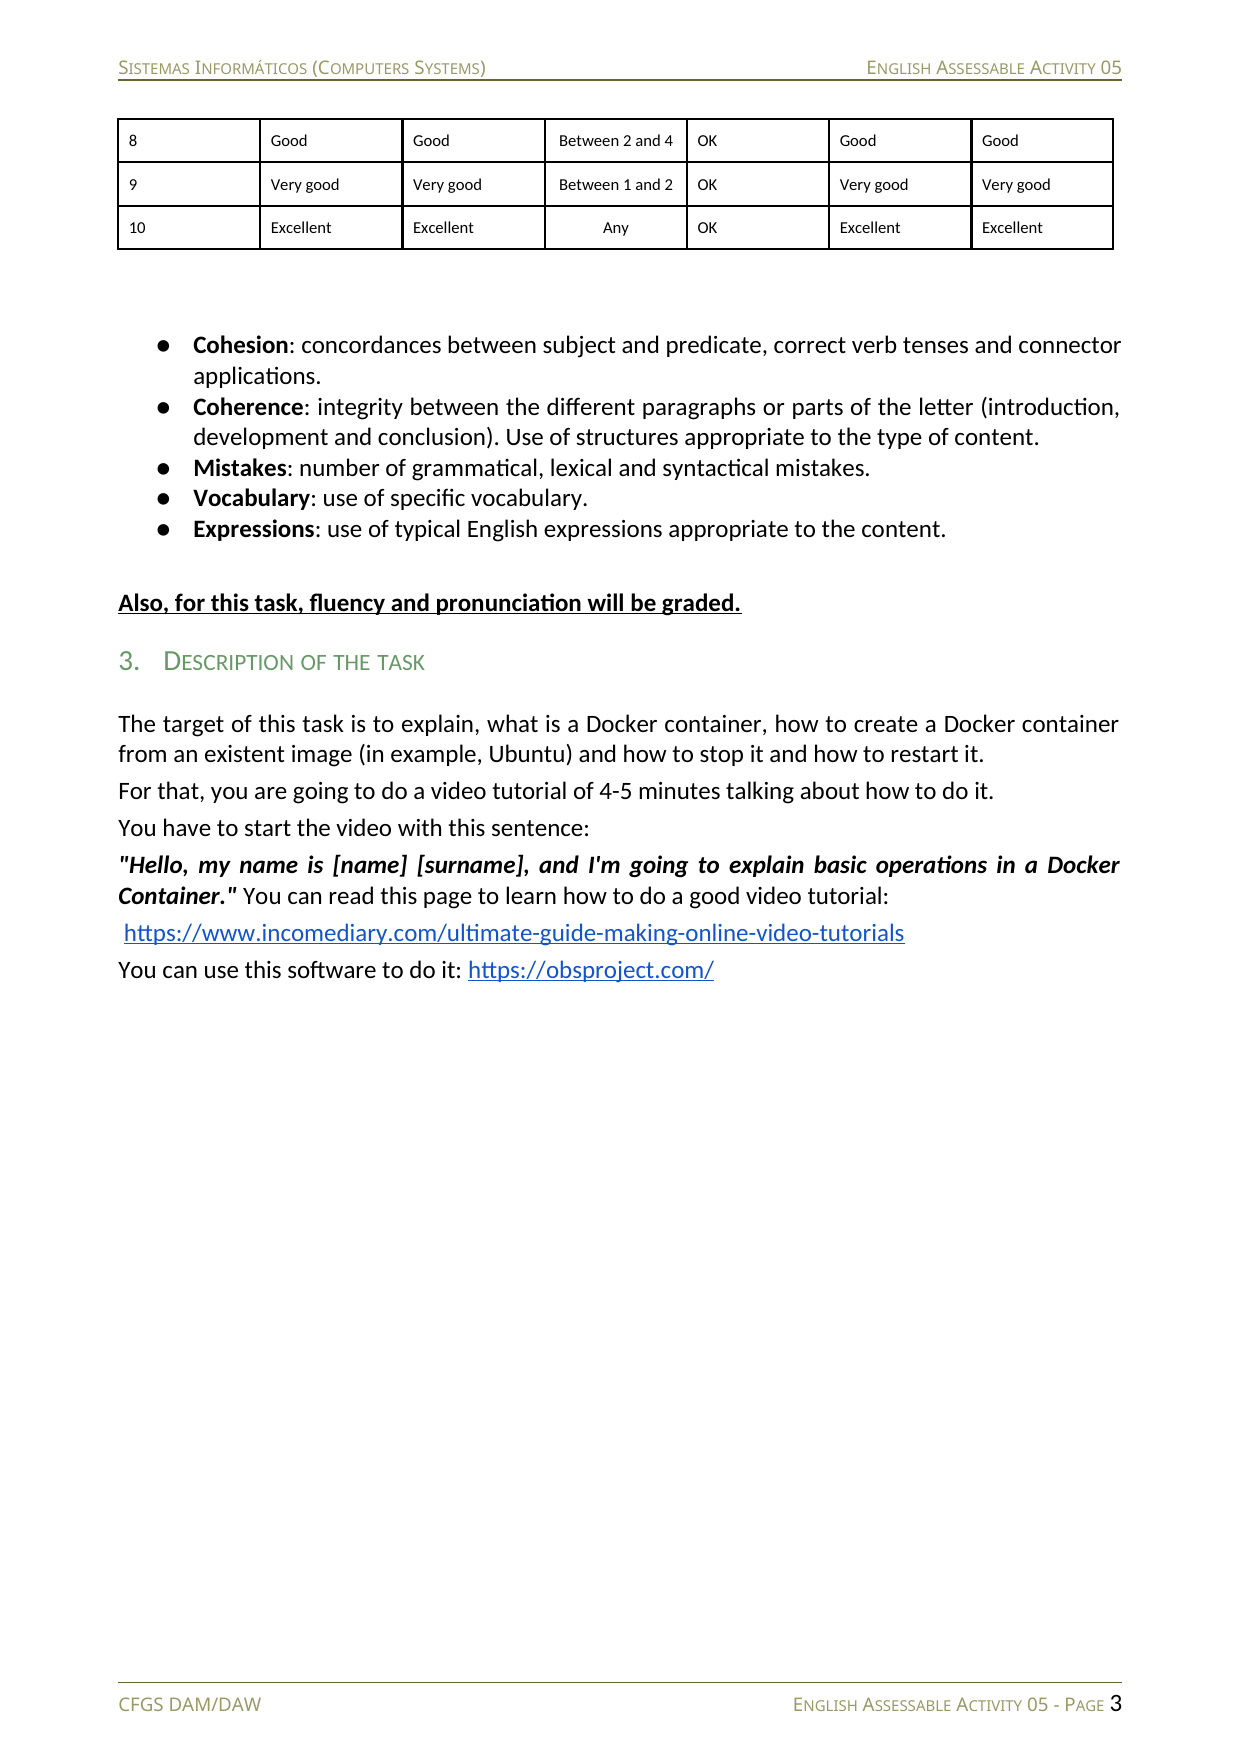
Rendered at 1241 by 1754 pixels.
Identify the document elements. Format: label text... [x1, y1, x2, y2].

table_cell Very good [261, 163, 401, 204]
table_cell Good [973, 120, 1112, 161]
text The target of this task is to explain, what is a Docker container, how to create a Docker container from an existent image (in example, Ubuntu) and how to stop it and how to restart it. [118, 708, 1122, 769]
table_cell Good [261, 120, 401, 161]
table_cell Excellent [973, 207, 1112, 248]
list Vocabulary: use of specific vocabulary. [156, 482, 1122, 513]
table_cell Excellent [404, 207, 544, 248]
table_cell OK [688, 163, 828, 204]
list Mistakes: number of grammatical, lexical and syntactical mistakes. [156, 452, 1122, 482]
list Coherence: integrity between the different paragraphs or parts of the letter (introduction, development and conclusion). Use of structures appropriate to the type of content. [156, 391, 1122, 452]
table_cell 9 [119, 163, 259, 204]
text "Hello, my name is [name] [surname], and I'm going to explain basic operations in a Docker Container." You can read this page to learn how to do a good video tutorial: [118, 849, 1122, 910]
table_cell Excellent [261, 207, 401, 248]
table_cell Excellent [830, 207, 970, 248]
table_cell Between 2 and 4 [546, 120, 686, 161]
table_cell Very good [830, 163, 970, 204]
table_cell Any [546, 207, 686, 248]
table_cell Very good [404, 163, 544, 204]
subtitle Description of the task [118, 642, 1122, 678]
text You can use this software to do it: https://obsproject.com/ [118, 954, 1122, 984]
table_cell OK [688, 120, 828, 161]
text Also, for this task, fluency and pronunciation will be graded. [118, 587, 1122, 617]
table_cell Very good [973, 163, 1112, 204]
table_cell 8 [119, 120, 259, 161]
table_cell Between 1 and 2 [546, 163, 686, 204]
table_cell Good [830, 120, 970, 161]
text https://www.incomediary.com/ultimate-guide-making-online-video-tutorials [118, 917, 1122, 947]
table_cell 10 [119, 207, 259, 248]
text For that, you are going to do a video tutorial of 4-5 minutes talking about how to do it. [118, 775, 1122, 806]
table_cell Good [404, 120, 544, 161]
list Expressions: use of typical English expressions appropriate to the content. [156, 513, 1122, 543]
table_cell OK [688, 207, 828, 248]
text You have to start the video with this sentence: [118, 812, 1122, 843]
list Cohesion: concordances between subject and predicate, correct verb tenses and connector applications. [156, 330, 1122, 391]
